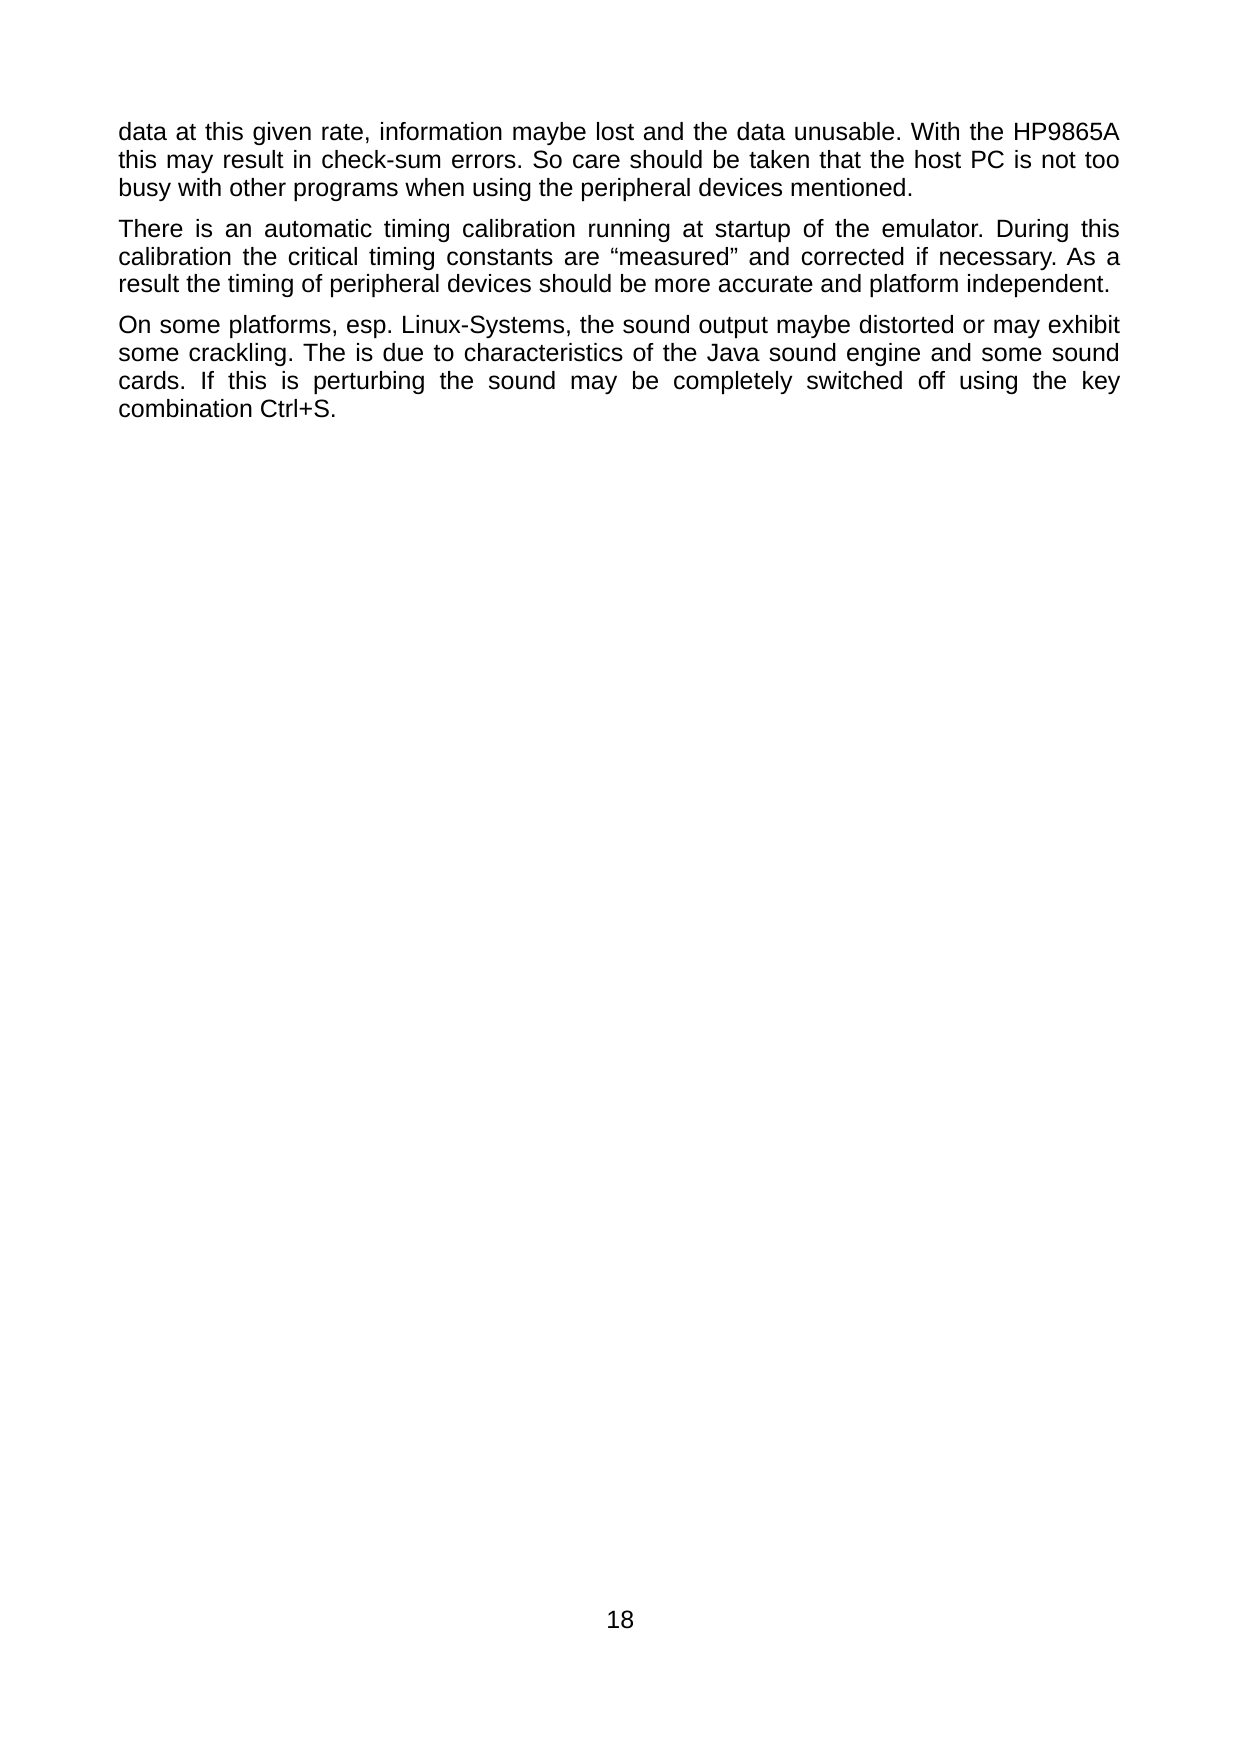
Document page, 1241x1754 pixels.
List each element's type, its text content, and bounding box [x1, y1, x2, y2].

text data at this given rate, information maybe lost and the data unusable. With the HP9865A this may result in check-sum errors. So care should be taken that the host PC is not too busy with other programs when using the peripheral devices mentioned. [118, 118, 1122, 202]
text On some platforms, esp. Linux-Systems, the sound output maybe distorted or may exhibit some crackling. The is due to characteristics of the Java sound engine and some sound cards. If this is perturbing the sound may be completely switched off using the key combination Ctrl+S. [118, 311, 1122, 422]
text There is an automatic timing calibration running at startup of the emulator. During this calibration the critical timing constants are “measured” and corrected if necessary. As a result the timing of peripheral devices should be more accurate and platform independent. [118, 214, 1122, 298]
